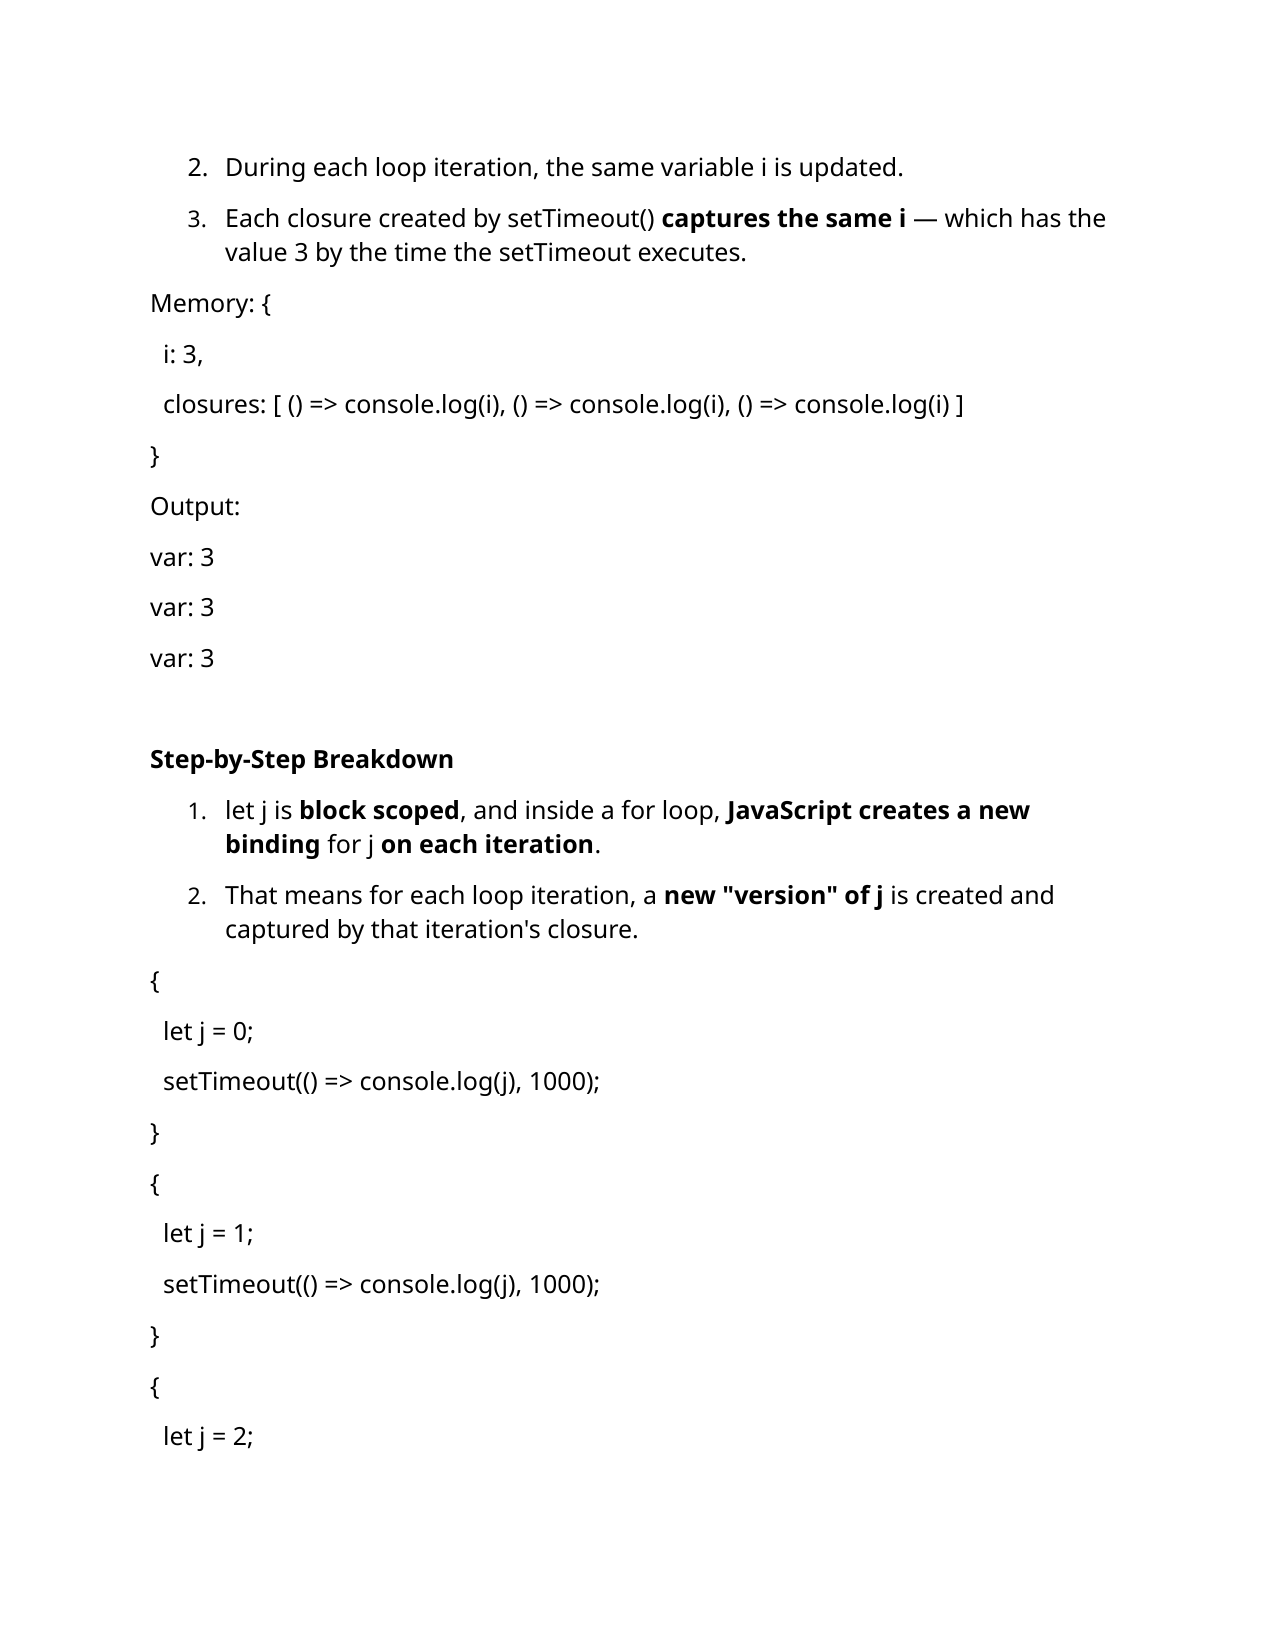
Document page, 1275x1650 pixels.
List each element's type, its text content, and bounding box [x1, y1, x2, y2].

text var: 3 [150, 641, 1125, 675]
list During each loop iteration, the same variable i is updated. [187, 150, 1125, 184]
text var: 3 [150, 539, 1125, 573]
text Step-by-Step Breakdown [150, 742, 1125, 776]
text closures: [ () => console.log(i), () => console.log(i), () => console.log(i) ] [150, 387, 1125, 421]
text { [150, 962, 1125, 996]
text Output: [150, 488, 1125, 522]
text } [150, 1114, 1125, 1149]
text let j = 0; [150, 1013, 1125, 1047]
list let j is block scoped, and inside a for loop, JavaScript creates a new binding for j on each iteration. [187, 793, 1125, 861]
text i: 3, [150, 336, 1125, 370]
text Memory: { [150, 286, 1125, 319]
text setTimeout(() => console.log(j), 1000); [150, 1267, 1125, 1301]
text let j = 1; [150, 1216, 1125, 1250]
list Each closure created by setTimeout() captures the same i — which has the value 3 by the time the setTimeout executes. [187, 201, 1125, 269]
text { [150, 1368, 1125, 1402]
text } [150, 438, 1125, 472]
text setTimeout(() => console.log(j), 1000); [150, 1064, 1125, 1098]
text { [150, 1165, 1125, 1199]
list That means for each loop iteration, a new "version" of j is created and captured by that iteration's closure. [187, 878, 1125, 946]
text let j = 2; [150, 1419, 1125, 1453]
text var: 3 [150, 590, 1125, 624]
text } [150, 1317, 1125, 1352]
